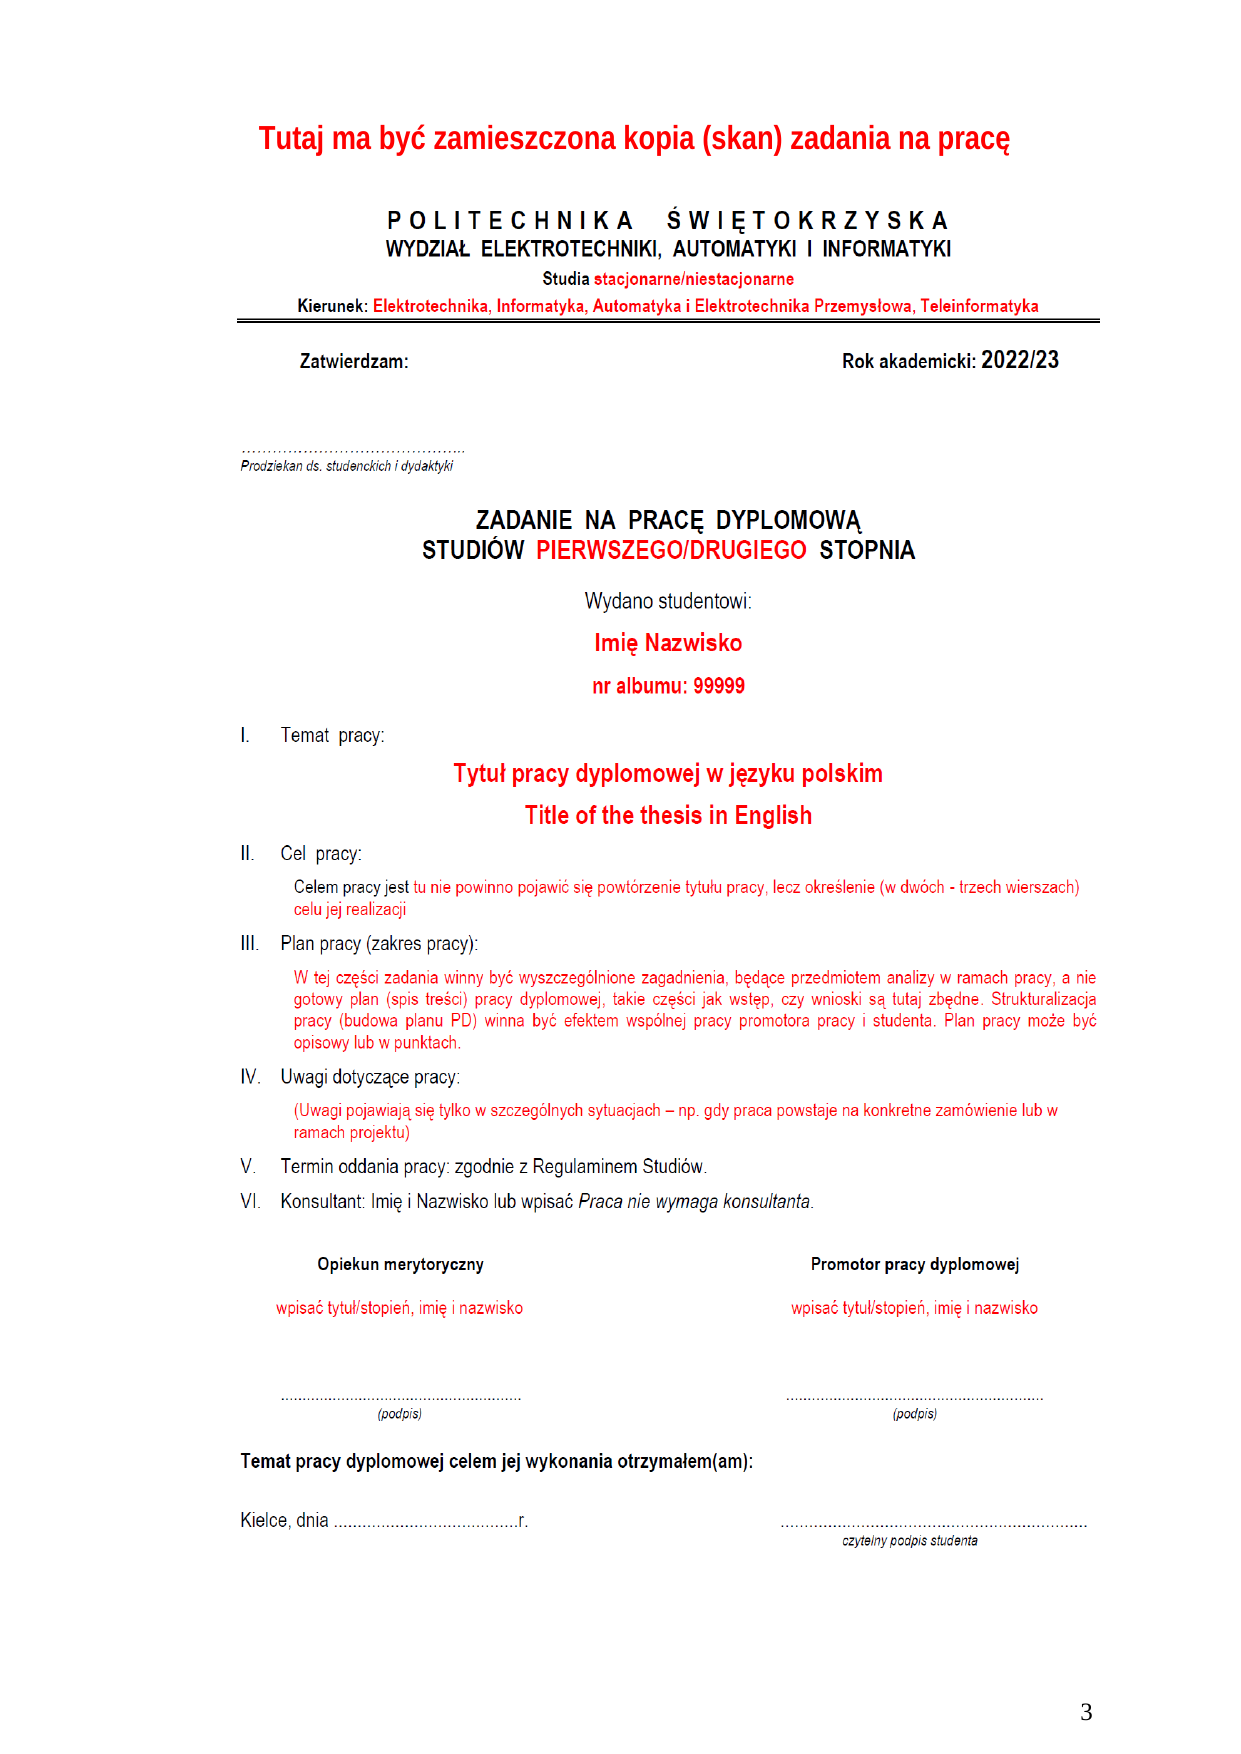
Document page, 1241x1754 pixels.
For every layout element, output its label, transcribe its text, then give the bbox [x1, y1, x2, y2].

subtitle Tutaj ma być zamieszczona kopia (skan) zadania na pracę [177, 118, 1092, 156]
